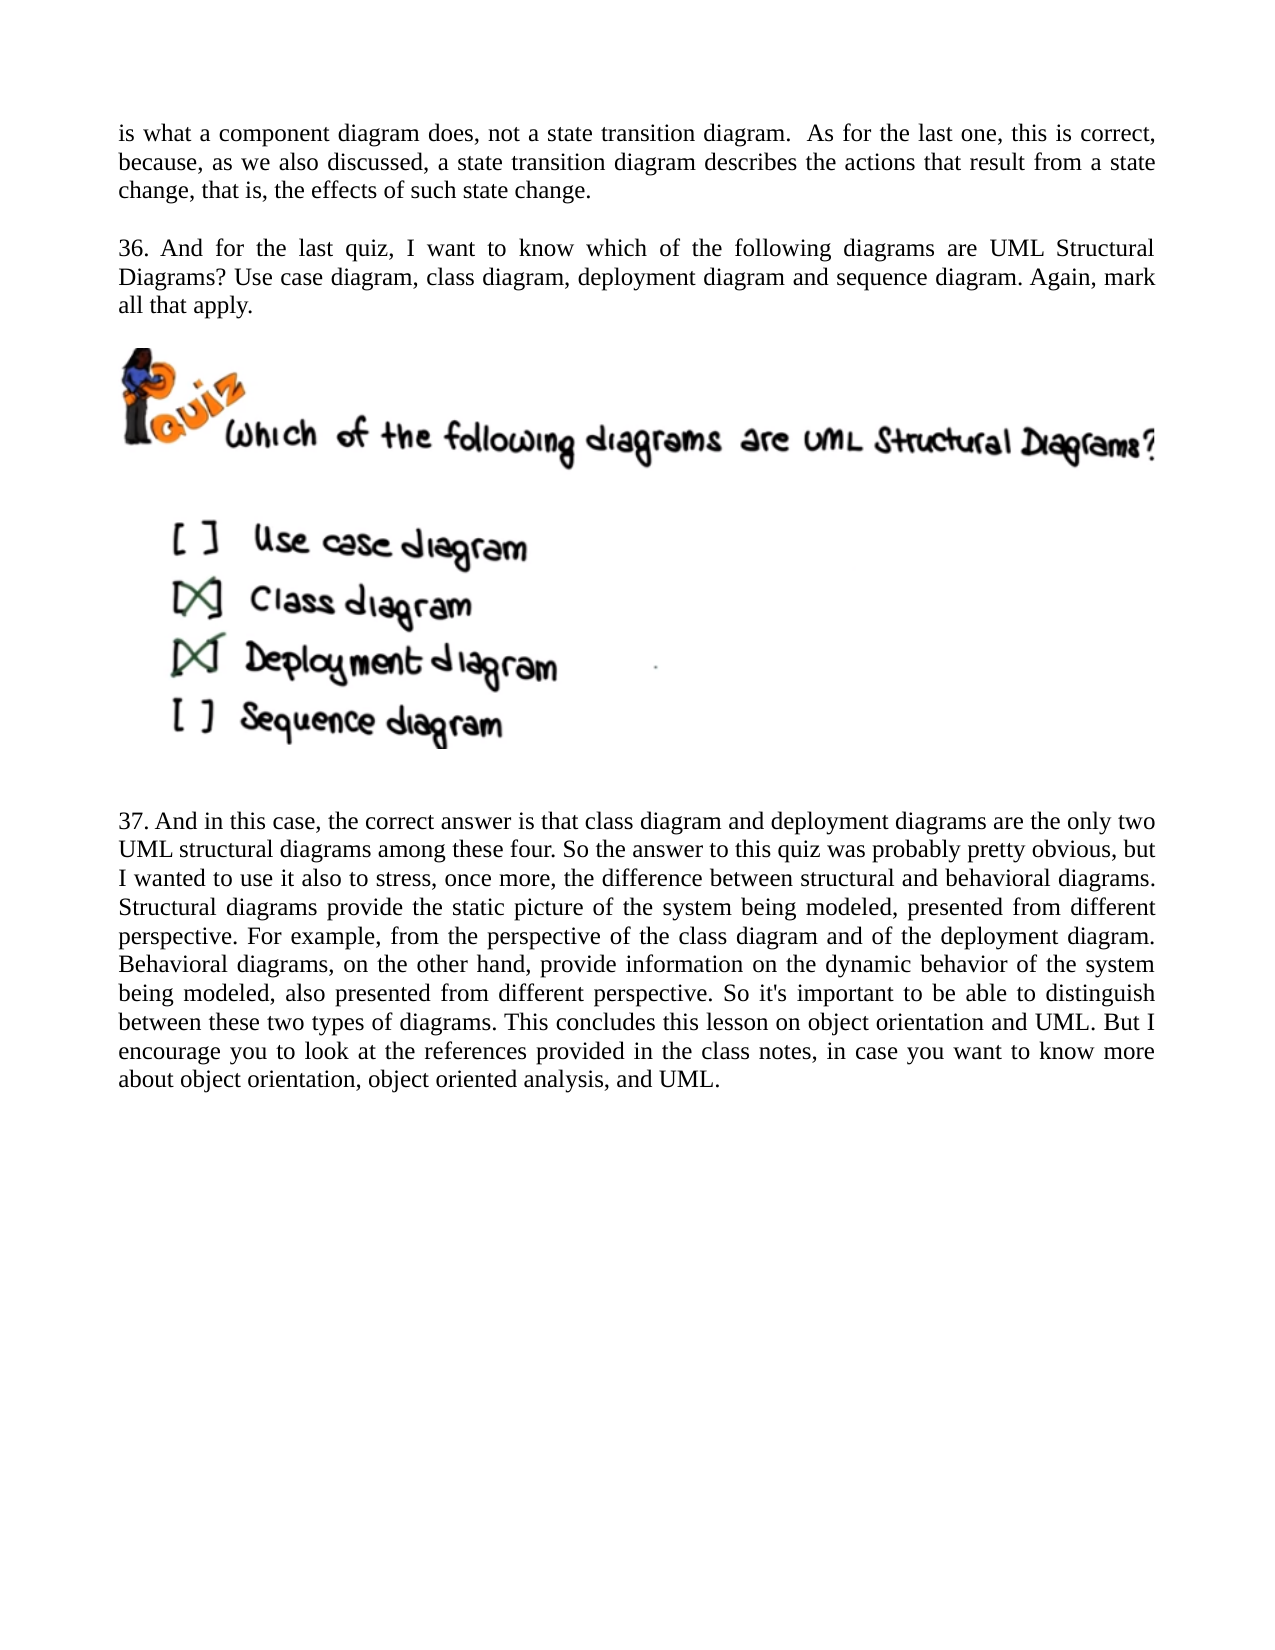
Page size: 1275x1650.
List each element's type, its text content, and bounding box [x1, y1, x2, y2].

text 36. And for the last quiz, I want to know which of the following diagrams are UML Structural Diagrams? Use case diagram, class diagram, deployment diagram and sequence diagram. Again, mark all that apply. [118, 233, 1157, 319]
text is what a component diagram does, not a state transition diagram. As for the last one, this is correct, because, as we also discussed, a state transition diagram describes the actions that result from a state change, that is, the effects of such state change. [118, 118, 1157, 204]
picture [118, 348, 1157, 749]
text 37. And in this case, the correct answer is that class diagram and deployment diagrams are the only two UML structural diagrams among these four. So the answer to this quiz was probably pretty obvious, but I wanted to use it also to stress, once more, the difference between structural and behavioral diagrams. Structural diagrams provide the static picture of the system being modeled, presented from different perspective. For example, from the perspective of the class diagram and of the deployment diagram. Behavioral diagrams, on the other hand, provide information on the dynamic behavior of the system being modeled, also presented from different perspective. So it's important to be able to distinguish between these two types of diagrams. This concludes this lesson on object orientation and UML. But I encourage you to look at the references provided in the class notes, in case you want to know more about object orientation, object oriented analysis, and UML. [118, 806, 1157, 1093]
